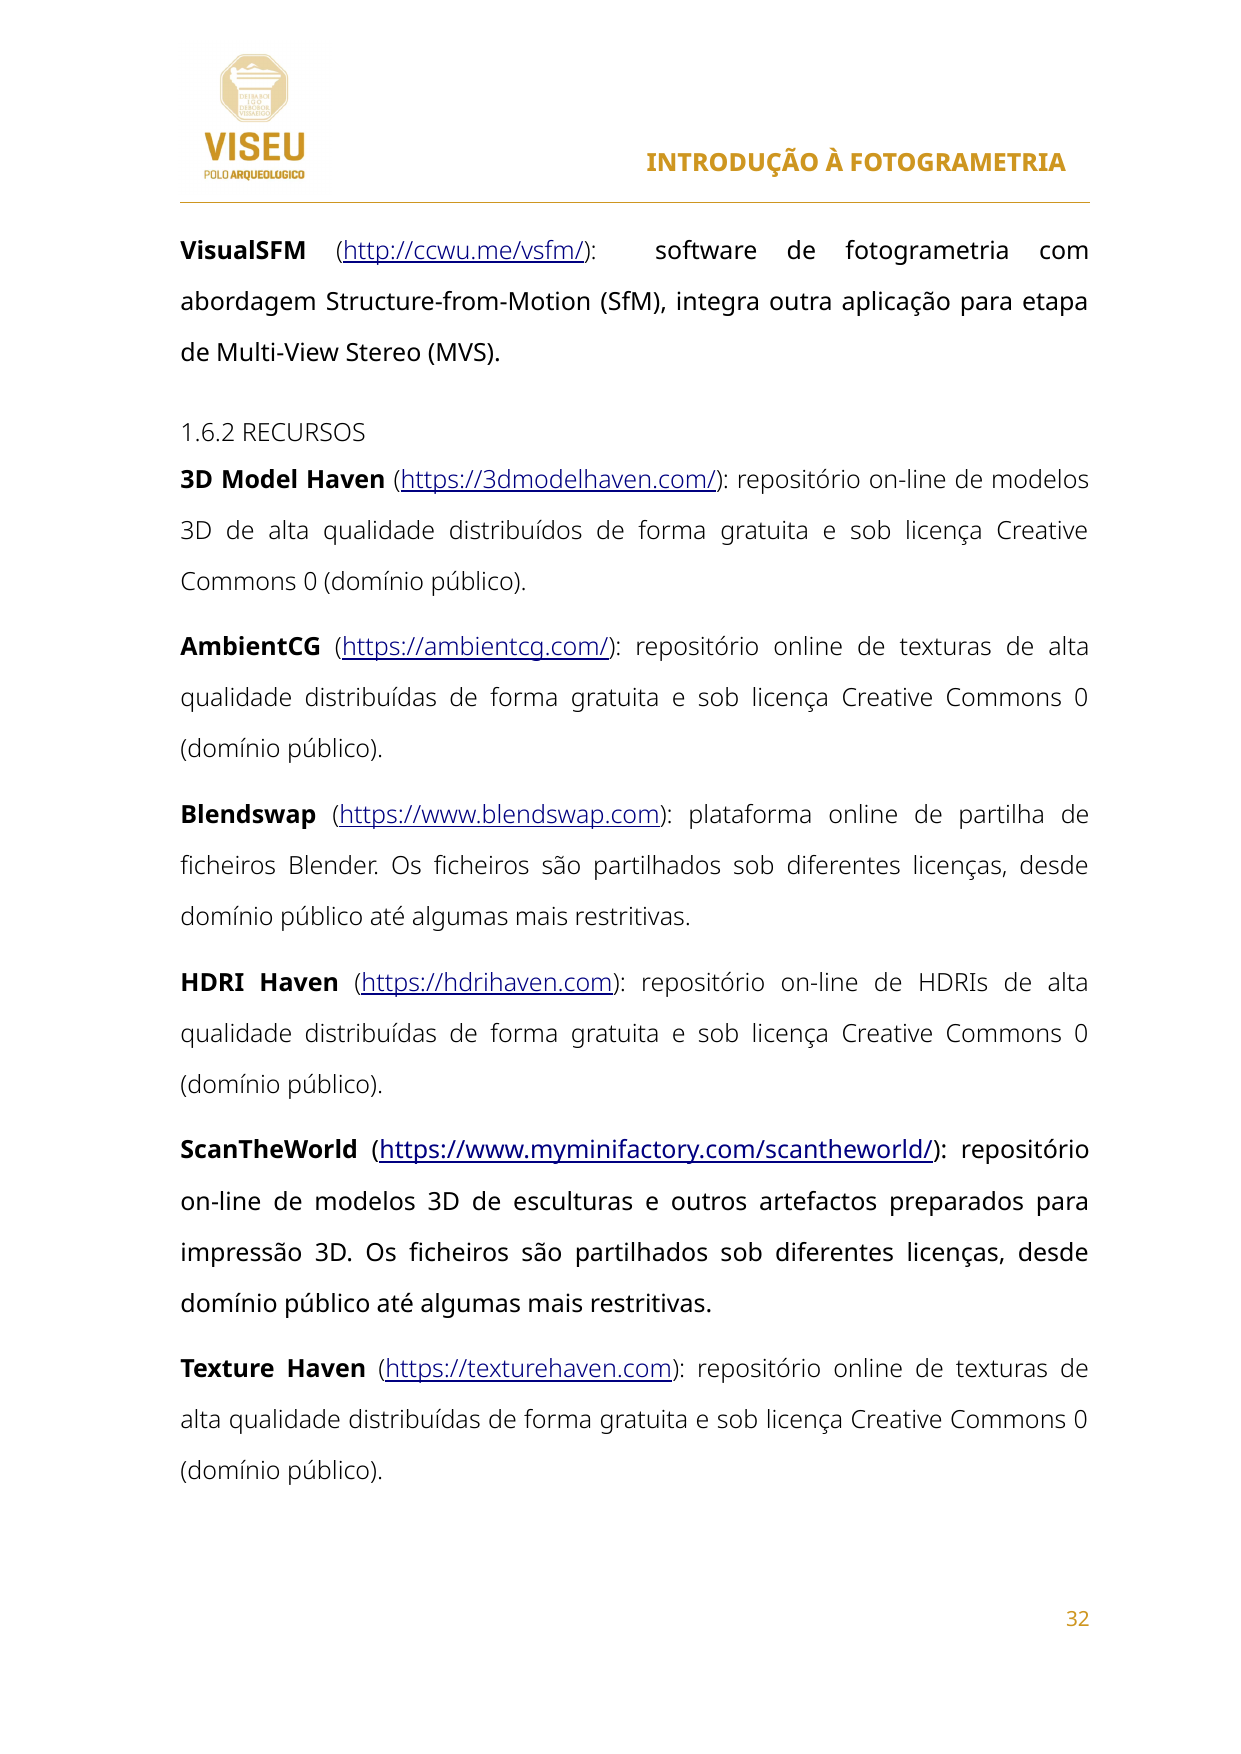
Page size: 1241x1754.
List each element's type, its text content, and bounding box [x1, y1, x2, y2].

text Blendswap (https://www.blendswap.com): plataforma online de partilha de ficheiros Blender. Os ficheiros são partilhados sob diferentes licenças, desde domínio público até algumas mais restritivas. [180, 797, 1090, 933]
subtitle 1.6.2 recursos [180, 415, 1090, 449]
text AmbientCG (https://ambientcg.com/): repositório online de texturas de alta qualidade distribuídas de forma gratuita e sob licença Creative Commons 0 (domínio público). [180, 629, 1090, 765]
text Texture Haven (https://texturehaven.com): repositório online de texturas de alta qualidade distribuídas de forma gratuita e sob licença Creative Commons 0 (domínio público). [180, 1351, 1090, 1487]
text VisualSFM (http://ccwu.me/vsfm/): software de fotogrametria com abordagem Structure-from-Motion (SfM), integra outra aplicação para etapa de Multi-View Stereo (MVS). [180, 232, 1090, 368]
text HDRI Haven (https://hdrihaven.com): repositório on-line de HDRIs de alta qualidade distribuídas de forma gratuita e sob licença Creative Commons 0 (domínio público). [180, 964, 1090, 1101]
text ScanTheWorld (https://www.myminifactory.com/scantheworld/): repositório on-line de modelos 3D de esculturas e outros artefactos preparados para impressão 3D. Os ficheiros são partilhados sob diferentes licenças, desde domínio público até algumas mais restritivas. [180, 1132, 1090, 1319]
text 3D Model Haven (https://3dmodelhaven.com/): repositório on-line de modelos 3D de alta qualidade distribuídos de forma gratuita e sob licença Creative Commons 0 (domínio público). [180, 461, 1090, 597]
